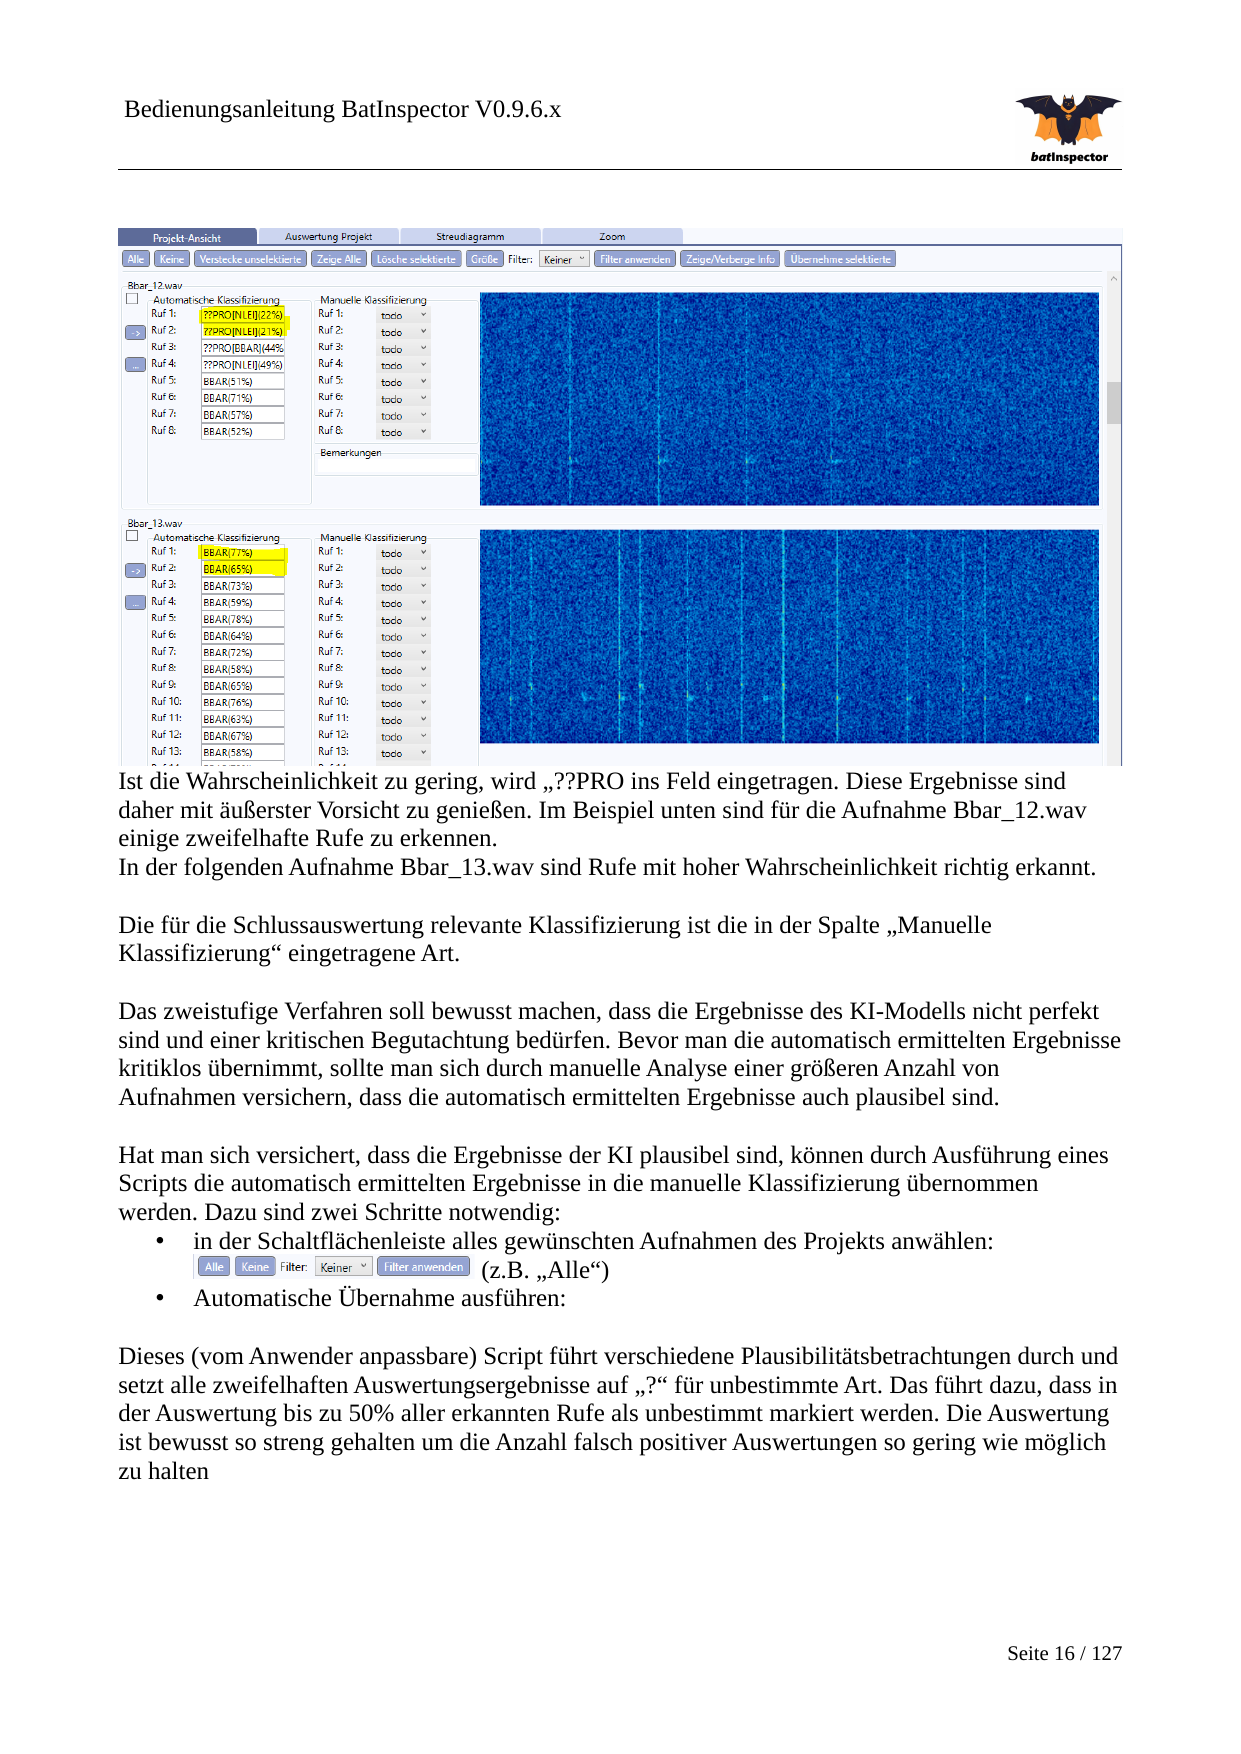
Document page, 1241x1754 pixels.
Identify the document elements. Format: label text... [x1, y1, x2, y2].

text In der folgenden Aufnahme Bbar_13.wav sind Rufe mit hoher Wahrscheinlichkeit richtig erkannt. [118, 852, 1122, 881]
list Automatische Übernahme ausführen: [156, 1283, 1122, 1341]
text Hat man sich versichert, dass die Ergebnisse der KI plausibel sind, können durch Ausführung eines Scripts die automatisch ermittelten Ergebnisse in die manuelle Klassifizierung übernommen werden. Dazu sind zwei Schritte notwendig: [118, 1140, 1122, 1226]
picture [118, 228, 1123, 766]
text Das zweistufige Verfahren soll bewusst machen, dass die Ergebnisse des KI-Modells nicht perfekt sind und einer kritischen Begutachtung bedürfen. Bevor man die automatisch ermittelten Ergebnisse kritiklos übernimmt, sollte man sich durch manuelle Analyse einer größeren Anzahl von Aufnahmen versichern, dass die automatisch ermittelten Ergebnisse auch plausibel sind. [118, 996, 1122, 1111]
text Ist die Wahrscheinlichkeit zu gering, wird „??PRO ins Feld eingetragen. Diese Ergebnisse sind daher mit äußerster Vorsicht zu genießen. Im Beispiel unten sind für die Aufnahme Bbar_12.wav einige zweifelhafte Rufe zu erkennen. [118, 766, 1122, 852]
picture [1015, 88, 1125, 165]
text Dieses (vom Anwender anpassbare) Script führt verschiedene Plausibilitätsbetrachtungen durch und setzt alle zweifelhaften Auswertungsergebnisse auf „?“ für unbestimmte Art. Das führt dazu, dass in der Auswertung bis zu 50% aller erkannten Rufe als unbestimmt markiert werden. Die Auswertung ist bewusst so streng gehalten um die Anzahl falsch positiver Auswertungen so gering wie möglich zu halten [118, 1341, 1122, 1485]
picture [193, 1254, 475, 1279]
list in der Schaltflächenleiste alles gewünschten Aufnahmen des Projekts anwählen: (z.B. „Alle“) [156, 1226, 1122, 1283]
text Die für die Schlussauswertung relevante Klassifizierung ist die in der Spalte „Manuelle Klassifizierung“ eingetragene Art. [118, 910, 1122, 967]
